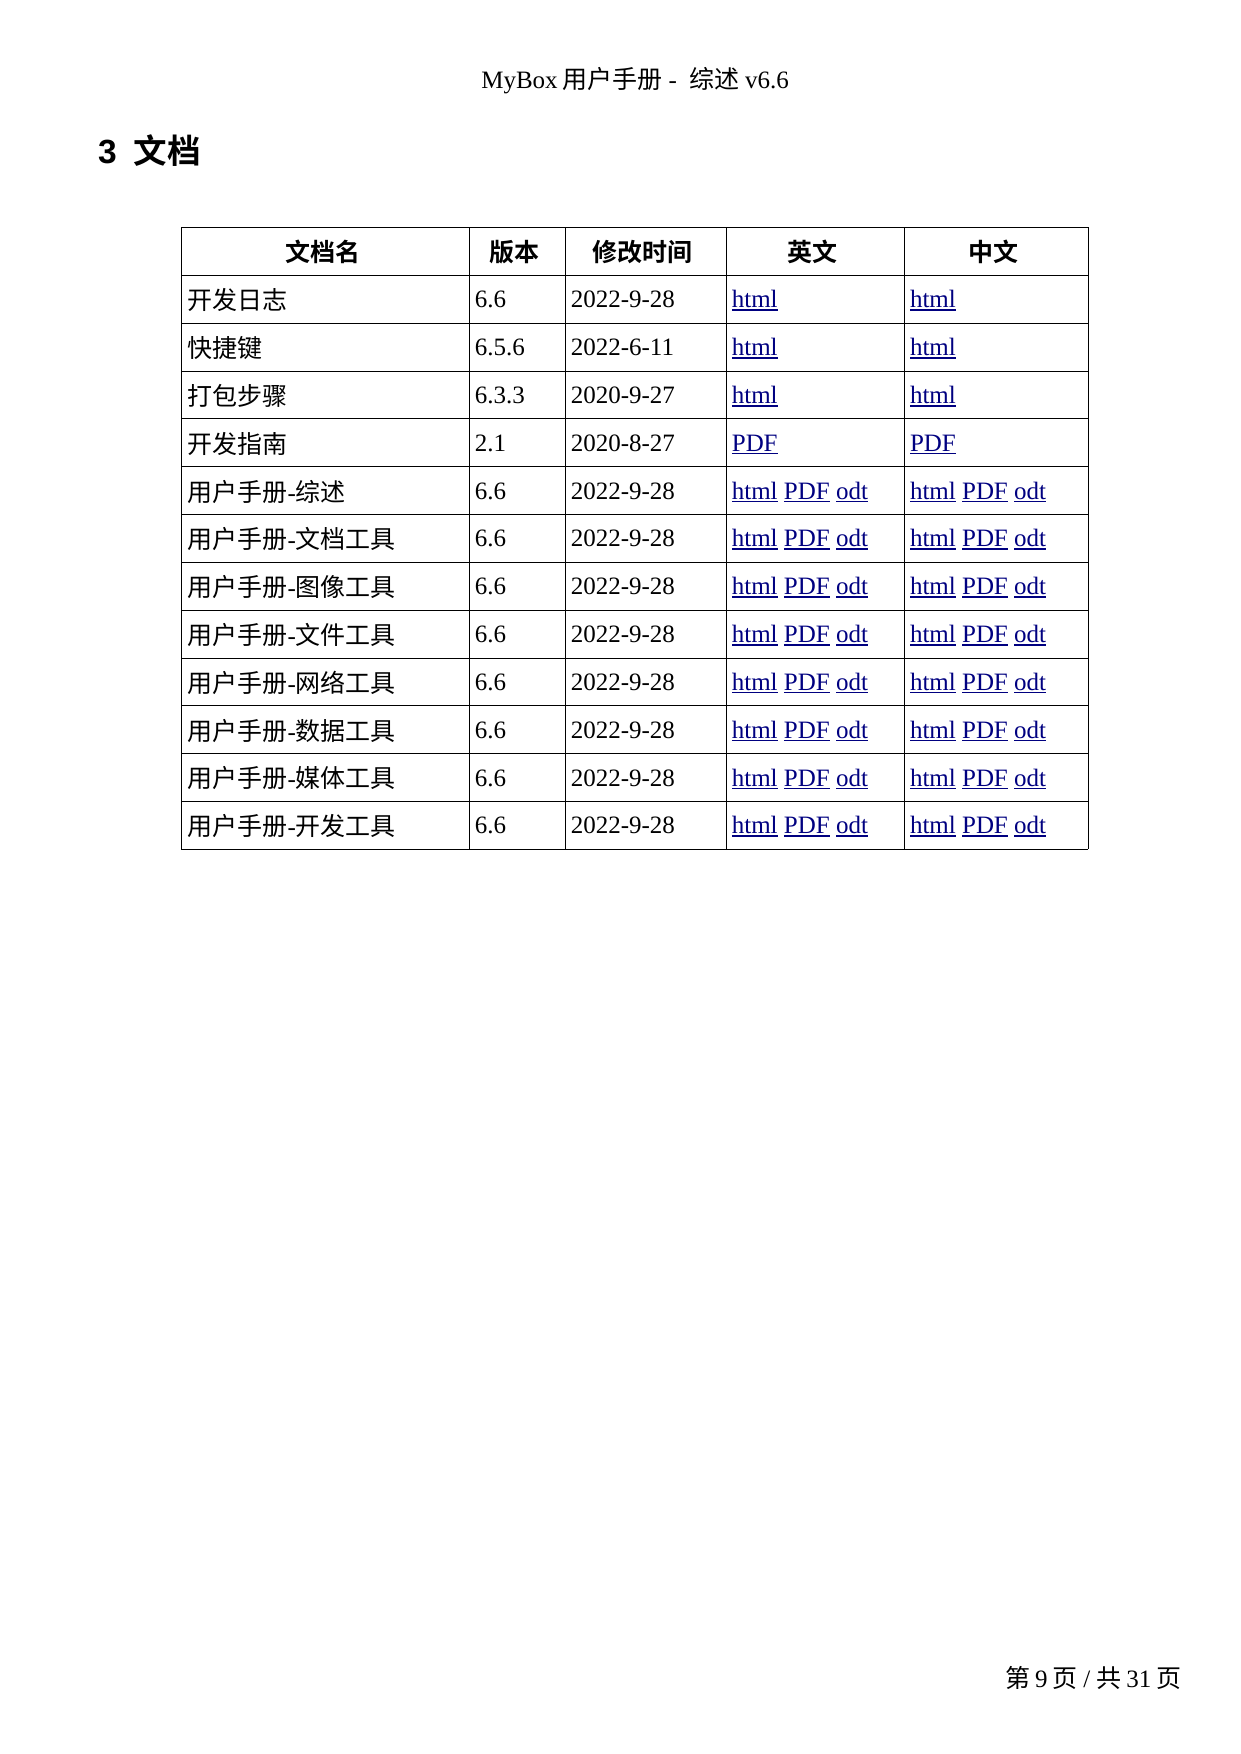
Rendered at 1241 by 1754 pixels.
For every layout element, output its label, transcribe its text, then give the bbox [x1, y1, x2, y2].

table_cell 2022-9-28 [566, 802, 726, 849]
table_cell 2022-9-28 [566, 515, 726, 562]
table_cell 用户手册-数据工具 [182, 706, 469, 753]
table_cell 6.6 [470, 802, 565, 849]
table_cell 用户手册-图像工具 [182, 563, 469, 609]
table_cell 用户手册-开发工具 [182, 802, 469, 849]
table_cell 6.6 [470, 706, 565, 753]
table_cell 2022-9-28 [566, 467, 726, 514]
table_cell 6.6 [470, 515, 565, 562]
table_cell html PDF odt [905, 754, 1088, 801]
table_cell 6.5.6 [470, 324, 565, 371]
table_cell 用户手册-文档工具 [182, 515, 469, 562]
table_header 修改时间 [566, 228, 726, 275]
table_cell html PDF odt [905, 611, 1088, 657]
table_cell 2022-9-28 [566, 754, 726, 801]
table_cell html PDF odt [727, 515, 904, 562]
table_cell html [727, 372, 904, 418]
table_cell 2020-8-27 [566, 419, 726, 466]
table_cell PDF [727, 419, 904, 466]
table_header 版本 [470, 228, 565, 275]
table_cell html PDF odt [905, 706, 1088, 753]
table_cell 2022-9-28 [566, 706, 726, 753]
table_cell 打包步骤 [182, 372, 469, 418]
table_cell html PDF odt [727, 659, 904, 705]
table_cell 用户手册-综述 [182, 467, 469, 514]
table_cell 6.6 [470, 276, 565, 323]
table_cell html PDF odt [905, 515, 1088, 562]
table_cell 2022-9-28 [566, 276, 726, 323]
table_cell 开发指南 [182, 419, 469, 466]
table_cell html PDF odt [905, 659, 1088, 705]
table_cell 6.6 [470, 467, 565, 514]
table_header 英文 [727, 228, 904, 275]
table_cell html [905, 372, 1088, 418]
subtitle 文档 [88, 125, 1181, 173]
table_cell html [727, 324, 904, 371]
table_cell 用户手册-网络工具 [182, 659, 469, 705]
table_cell html PDF odt [905, 467, 1088, 514]
table_cell 2022-9-28 [566, 659, 726, 705]
table_cell html PDF odt [727, 706, 904, 753]
table_cell 快捷键 [182, 324, 469, 371]
table_cell html PDF odt [727, 754, 904, 801]
table_cell 6.6 [470, 563, 565, 609]
table_cell 用户手册-文件工具 [182, 611, 469, 657]
table_cell 开发日志 [182, 276, 469, 323]
table_cell PDF [905, 419, 1088, 466]
table_cell html [905, 276, 1088, 323]
table_cell html [905, 324, 1088, 371]
table_cell 2022-6-11 [566, 324, 726, 371]
table_cell 6.6 [470, 754, 565, 801]
table_header 中文 [905, 228, 1088, 275]
table_cell html PDF odt [727, 802, 904, 849]
table_cell html PDF odt [905, 802, 1088, 849]
table_cell html [727, 276, 904, 323]
table_cell html PDF odt [727, 611, 904, 657]
table_cell 用户手册-媒体工具 [182, 754, 469, 801]
table_cell 6.6 [470, 611, 565, 657]
table_cell 2022-9-28 [566, 563, 726, 609]
table_cell html PDF odt [727, 563, 904, 609]
table_cell 2.1 [470, 419, 565, 466]
table_cell 6.6 [470, 659, 565, 705]
table_header 文档名 [182, 228, 469, 275]
table_cell 6.3.3 [470, 372, 565, 418]
table_cell html PDF odt [905, 563, 1088, 609]
table_cell 2020-9-27 [566, 372, 726, 418]
table_cell html PDF odt [727, 467, 904, 514]
table_cell 2022-9-28 [566, 611, 726, 657]
